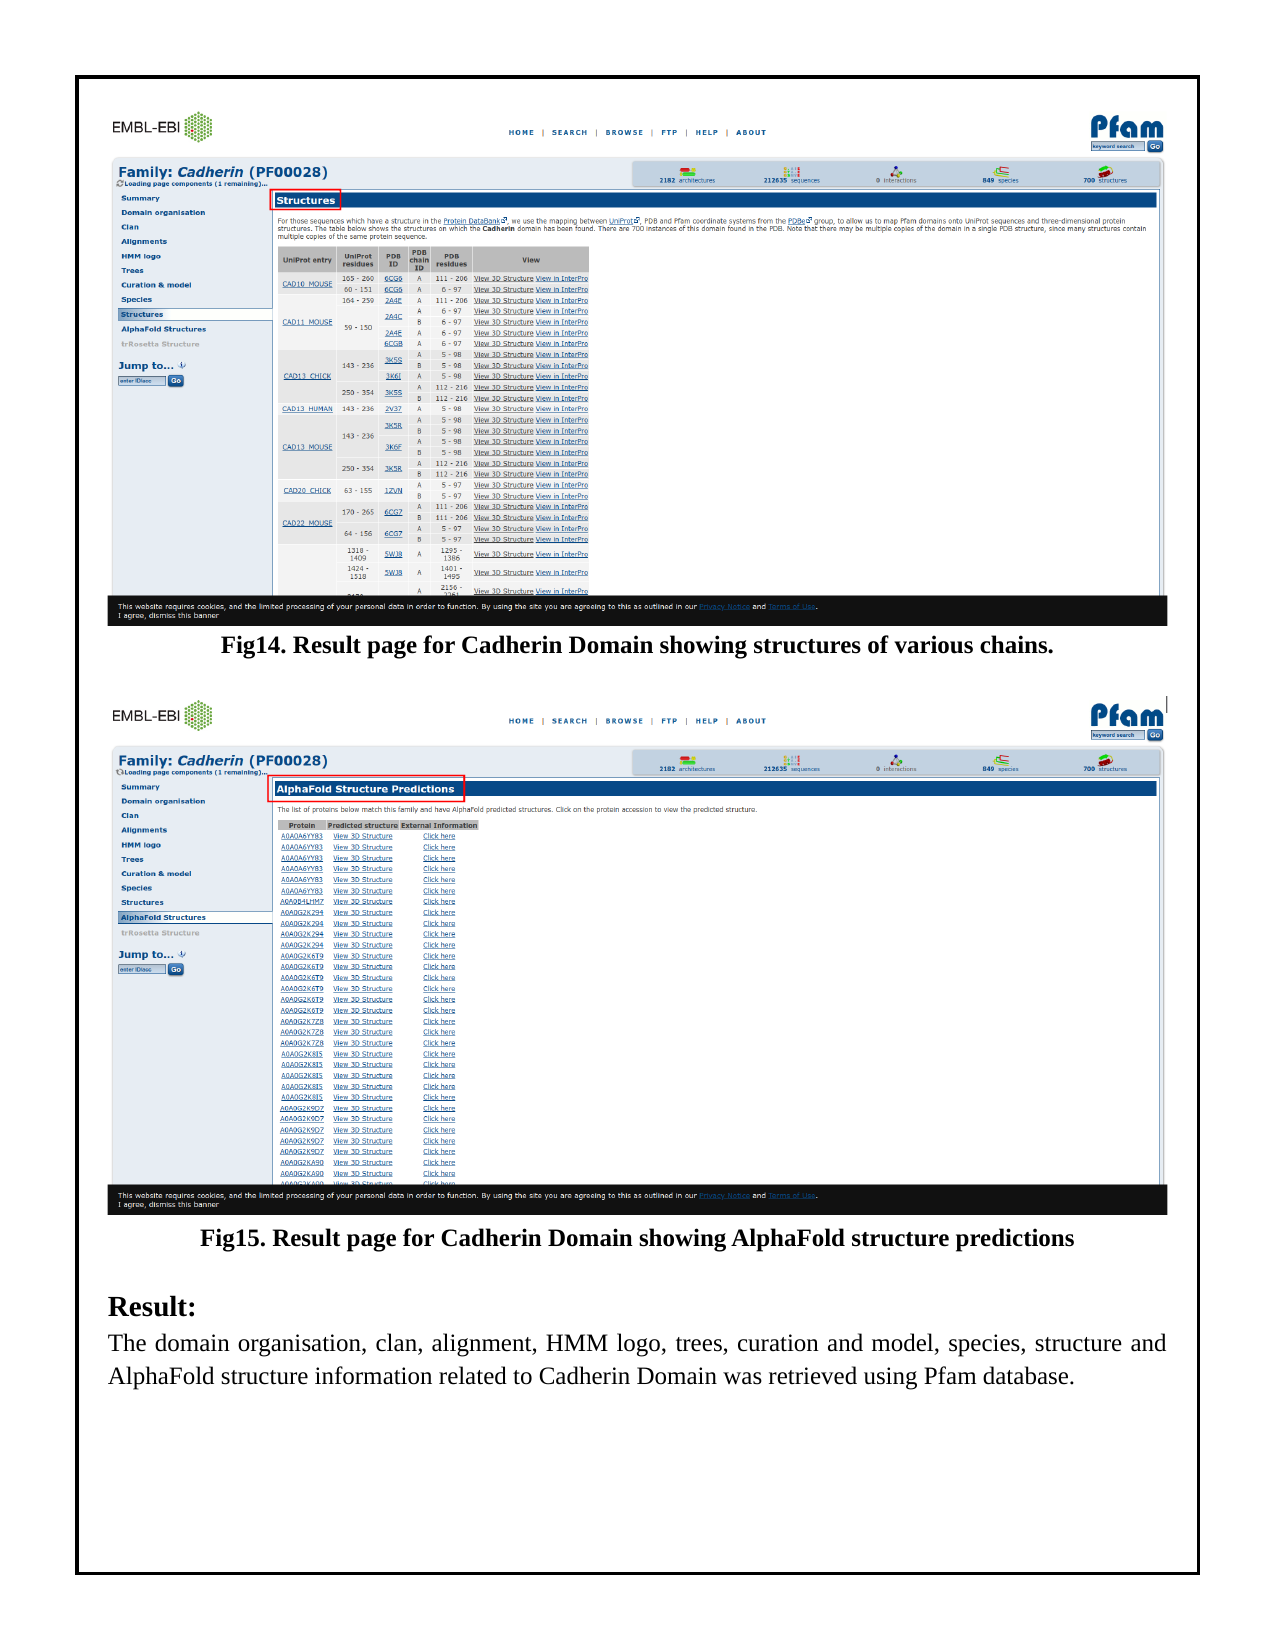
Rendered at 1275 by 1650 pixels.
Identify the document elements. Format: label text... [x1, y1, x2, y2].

text Result: [108, 1289, 1167, 1323]
picture [107, 696, 1168, 1215]
text Fig14. Result page for Cadherin Domain showing structures of various chains. [108, 626, 1167, 659]
text Fig15. Result page for Cadherin Domain showing AlphaFold structure predictions [108, 1215, 1167, 1252]
picture [107, 107, 1168, 626]
text The domain organisation, clan, alignment, HMM logo, trees, curation and model, species, structure and AlphaFold structure information related to Cadherin Domain was retrieved using Pfam database. [108, 1328, 1167, 1390]
